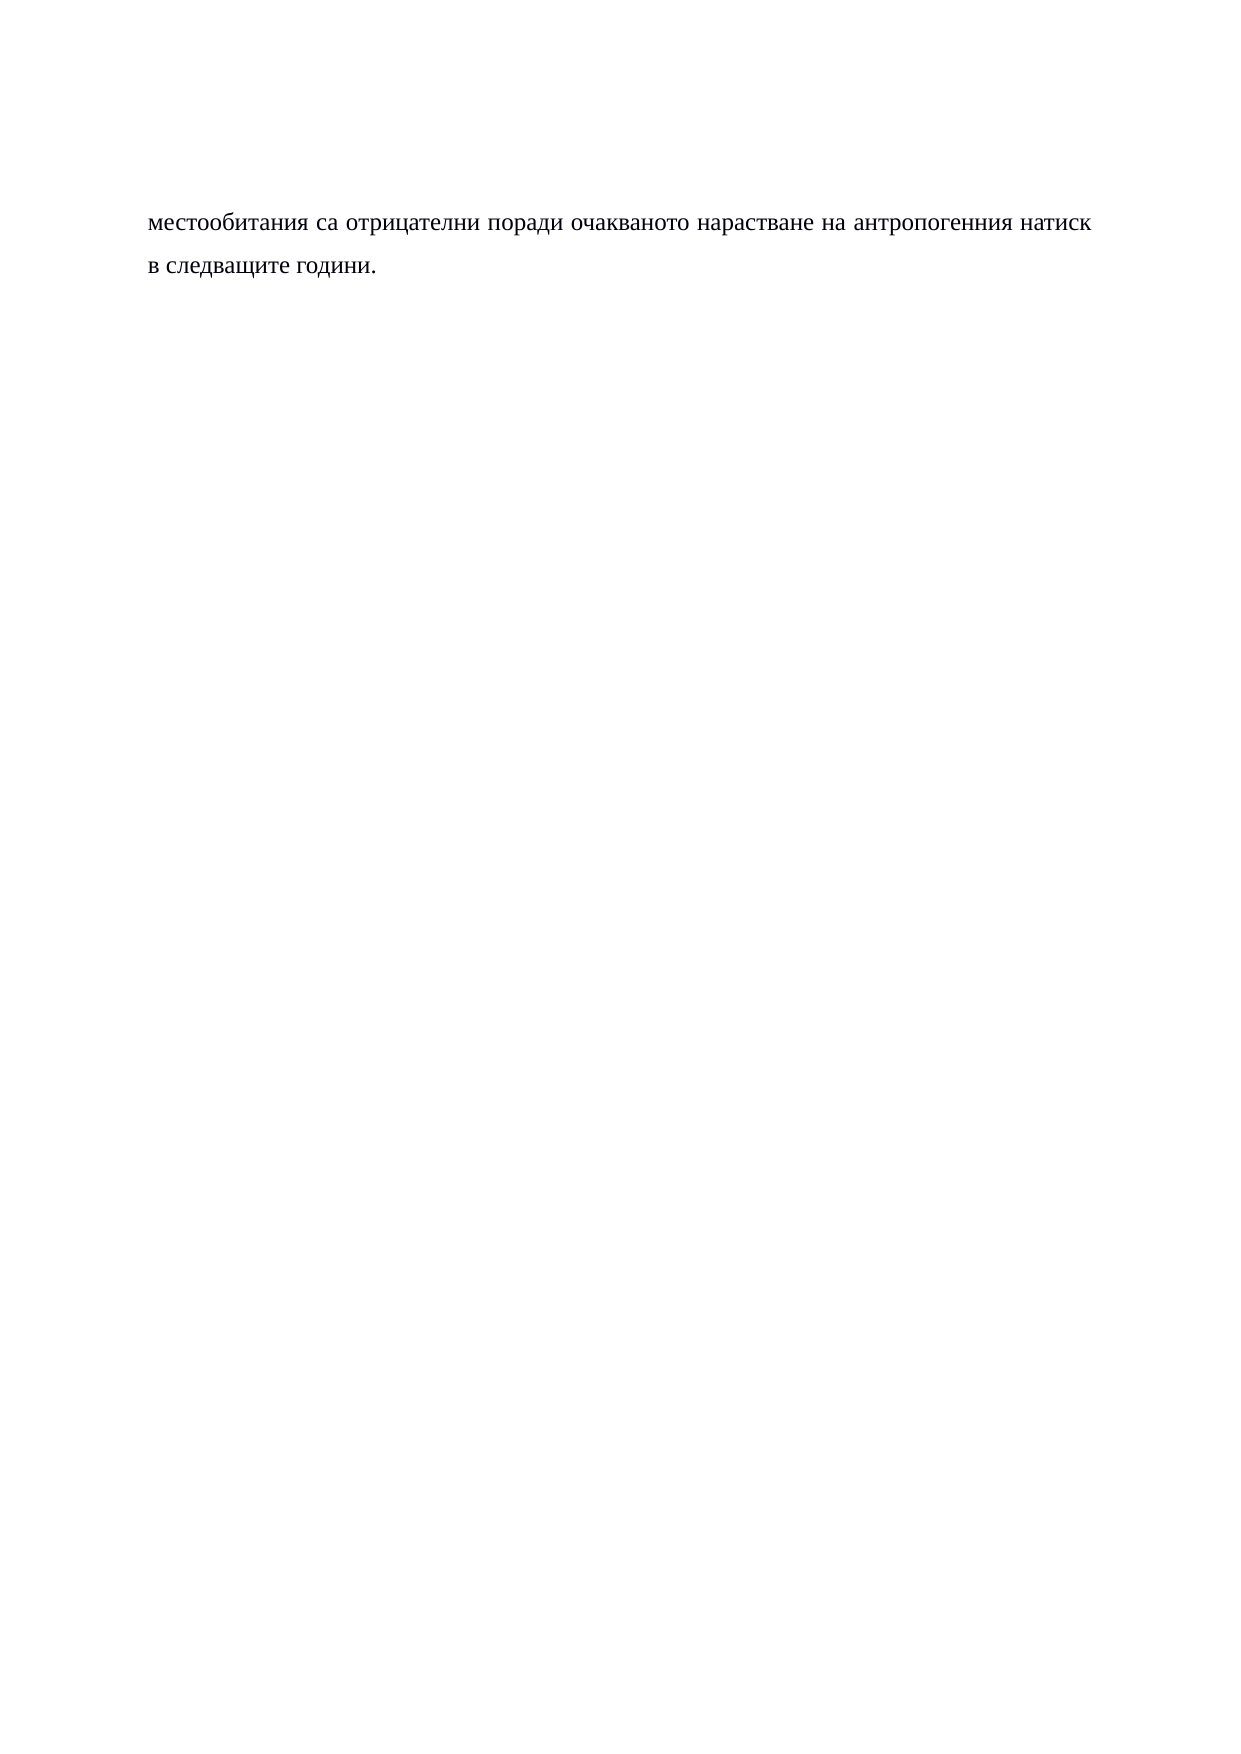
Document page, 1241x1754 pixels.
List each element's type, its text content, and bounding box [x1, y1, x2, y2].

text местообитания са отрицателни поради очакваното нарастване на антропогенния натиск в следващите години. [148, 207, 1093, 278]
